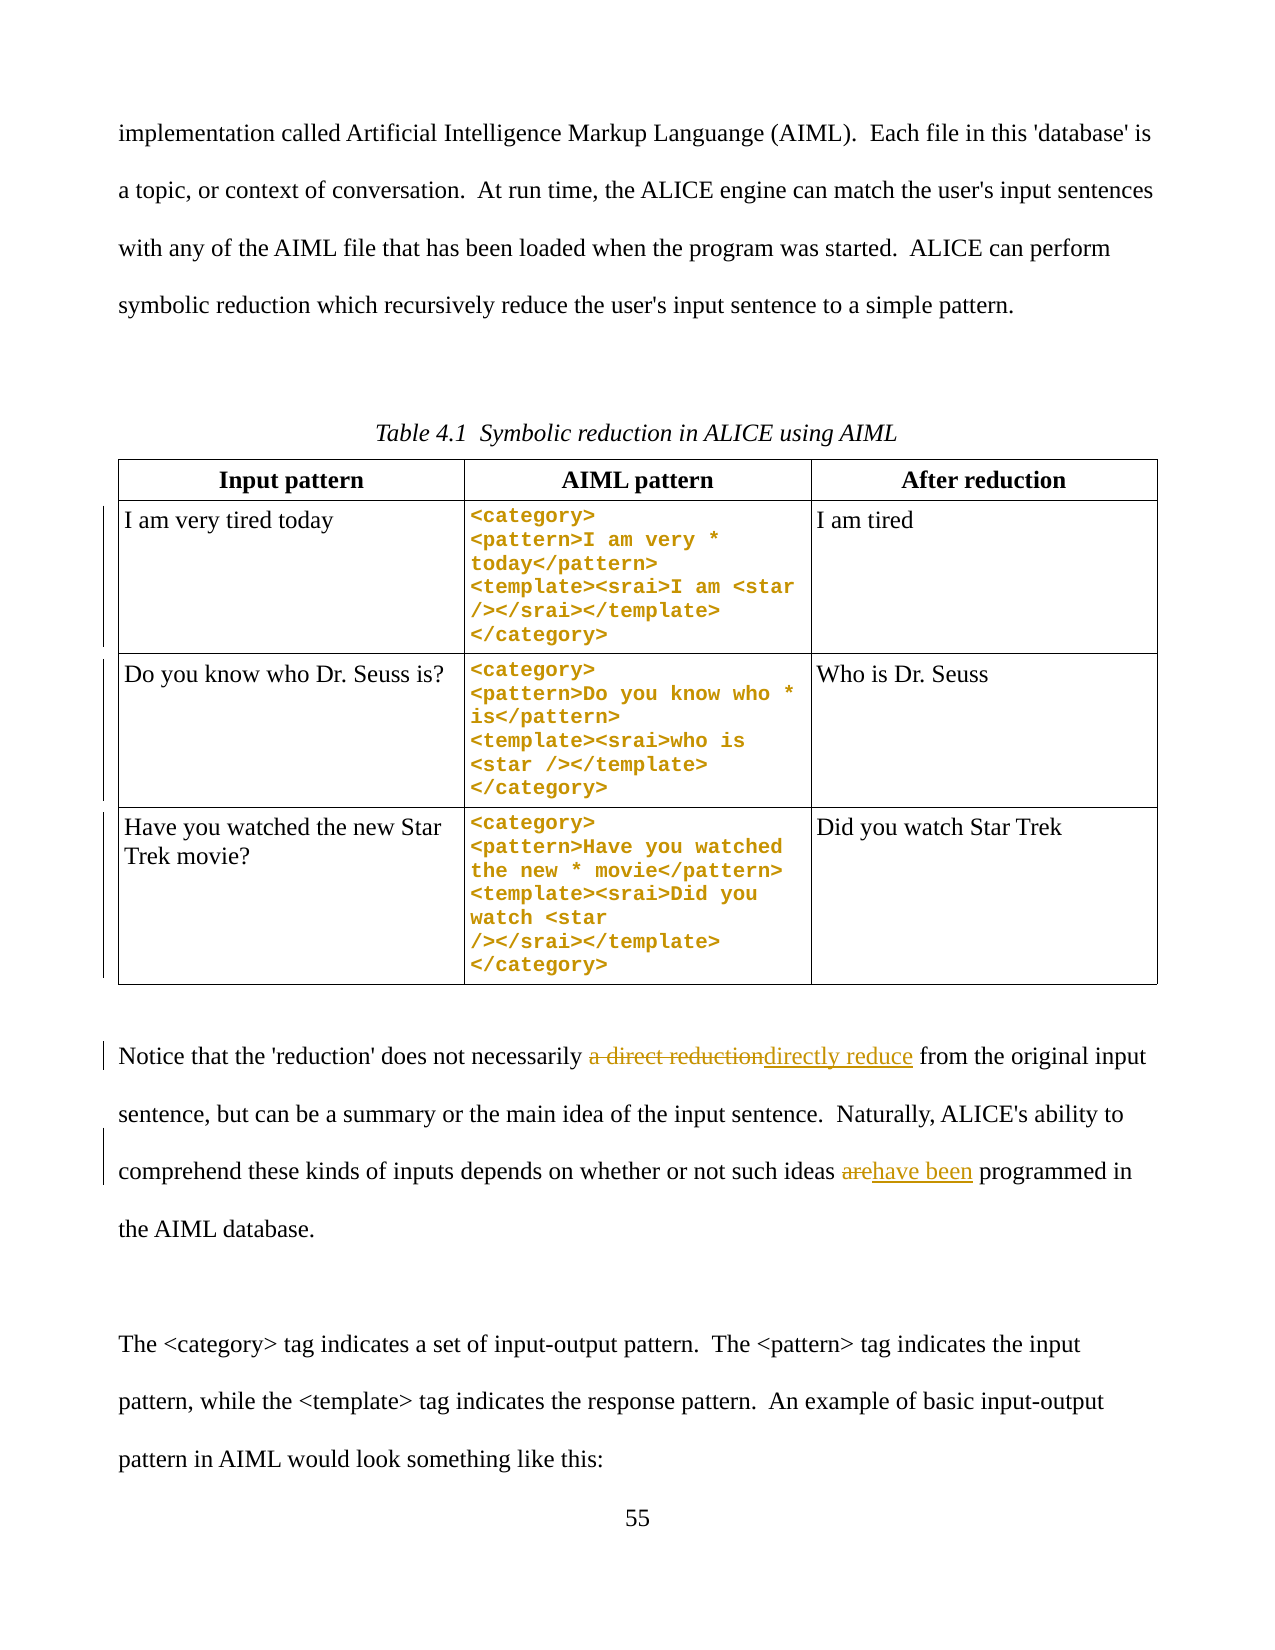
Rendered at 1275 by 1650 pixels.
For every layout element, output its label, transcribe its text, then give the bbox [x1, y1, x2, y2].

table_cell Did you watch Star Trek [812, 808, 1157, 984]
table_cell Have you watched the new Star Trek movie? [119, 808, 464, 984]
table_header Input pattern [119, 460, 464, 500]
text implementation called Artificial Intelligence Markup Languange (AIML). Each file in this 'database' is a topic, or context of conversation. At run time, the ALICE engine can match the user's input sentences with any of the AIML file that has been loaded when the program was started. ALICE can perform symbolic reduction which recursively reduce the user's input sentence to a simple pattern. [118, 118, 1157, 319]
table_cell I am very tired today [119, 501, 464, 653]
table_header After reduction [812, 460, 1157, 500]
text Notice that the 'reduction' does not necessarily directly reduce from the original input sentence, but can be a summary or the main idea of the input sentence. Naturally, ALICE's ability to comprehend these kinds of inputs depends on whether or not such ideas have been programmed in the AIML database. [118, 1041, 1157, 1242]
text Table 4.1 Symbolic reduction in ALICE using AIML [118, 418, 1157, 447]
table_cell <category> <pattern>Have you watched the new * movie</pattern> <template><srai>Did you watch <star /></srai></template> </category> [465, 808, 811, 984]
table_cell <category> <pattern>Do you know who * is</pattern> <template><srai>who is <star /></template> </category> [465, 654, 811, 807]
table_cell Do you know who Dr. Seuss is? [119, 654, 464, 807]
text The <category> tag indicates a set of input-output pattern. The <pattern> tag indicates the input pattern, while the <template> tag indicates the response pattern. An example of basic input-output pattern in AIML would look something like this: [118, 1329, 1157, 1472]
table_header AIML pattern [465, 460, 811, 500]
table_cell Who is Dr. Seuss [812, 654, 1157, 807]
table_cell <category> <pattern>I am very * today</pattern> <template><srai>I am <star /></srai></template> </category> [465, 501, 811, 653]
table_cell I am tired [812, 501, 1157, 653]
